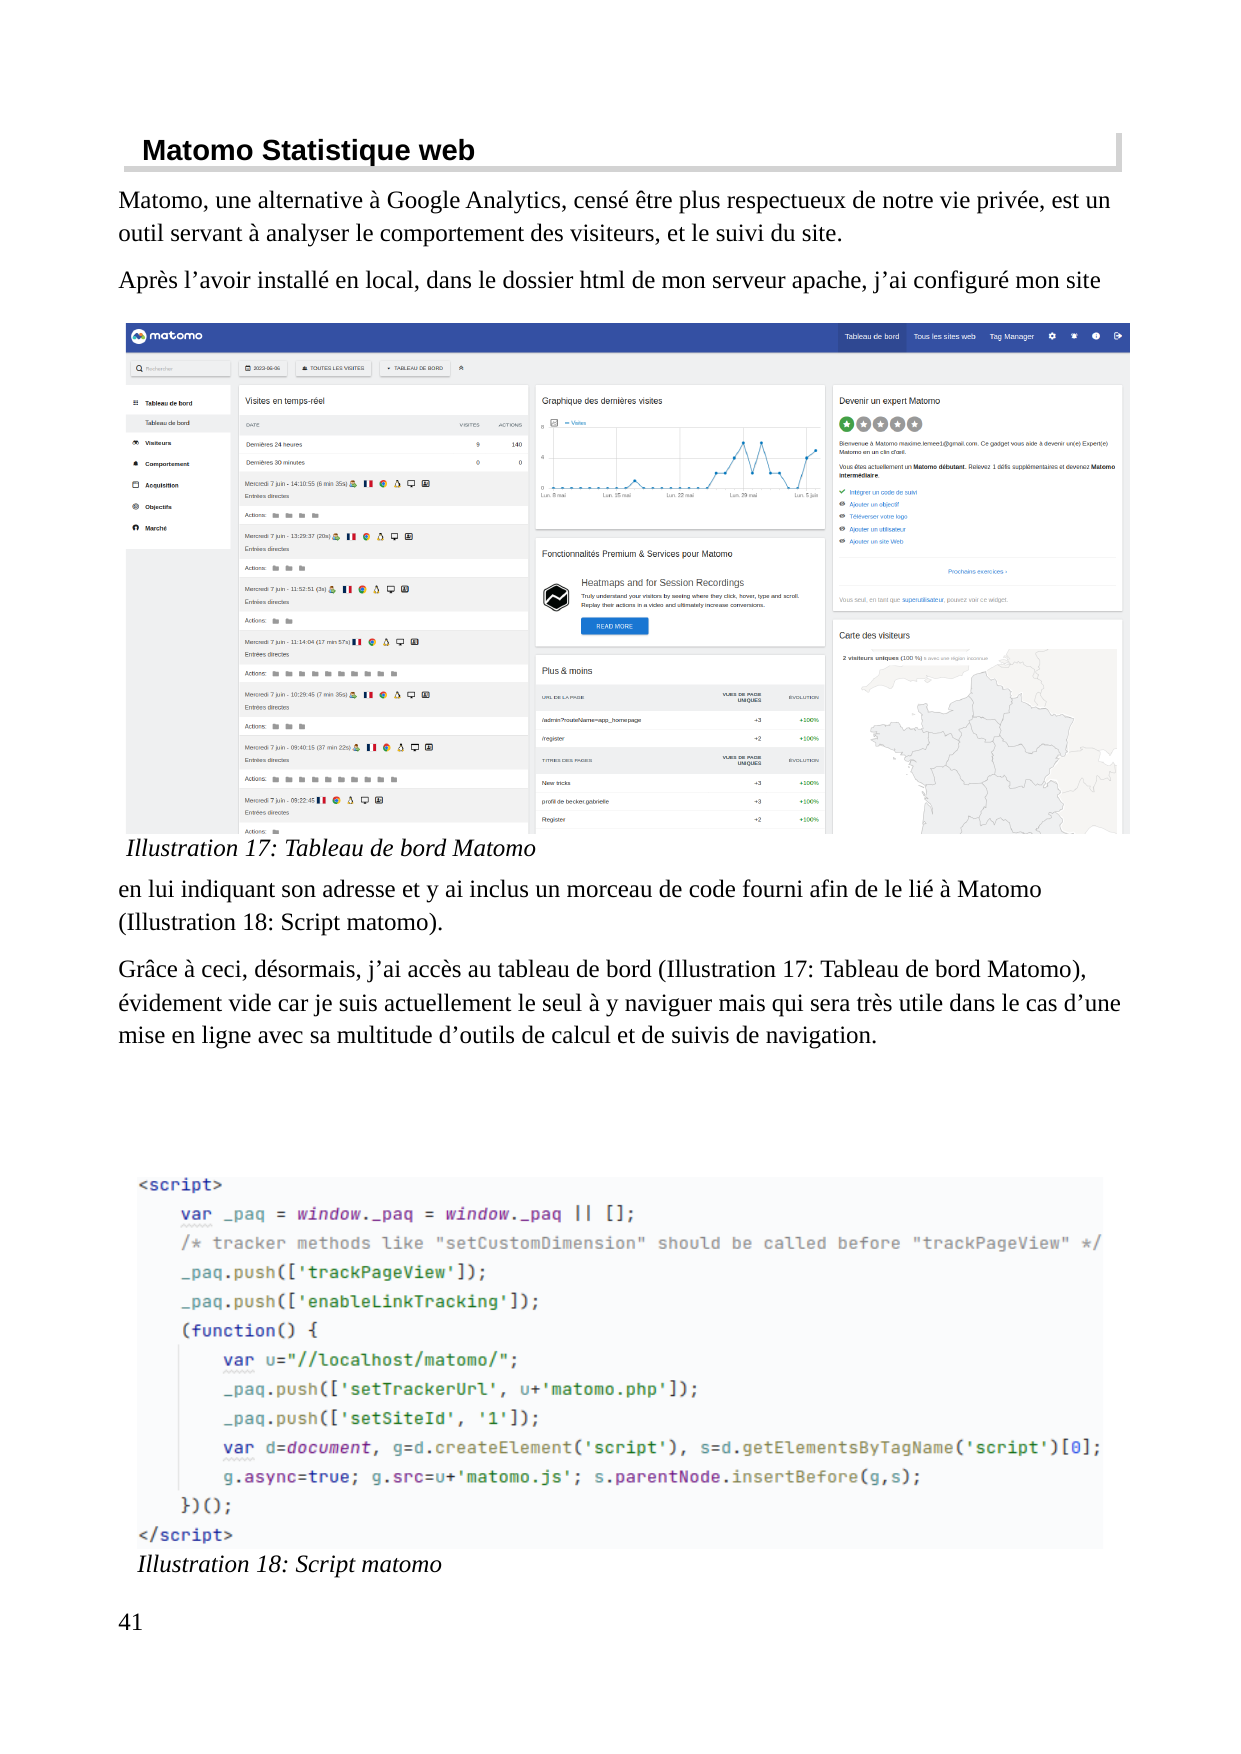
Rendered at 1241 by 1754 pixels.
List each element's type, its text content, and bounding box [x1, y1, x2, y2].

subtitle Matomo Statistique web [118, 133, 1116, 166]
text Illustration 17: Tableau de bord Matomo [126, 834, 1130, 862]
picture [125, 323, 1130, 834]
picture [137, 1177, 1104, 1549]
text Après l’avoir installé en local, dans le dossier html de mon serveur apache, j’ai configuré mon site en lui indiquant son adresse et y ai inclus un morceau de code fourni afin de le lié à Matomo (Illustration 18: Script matomo). [118, 265, 1122, 936]
text Illustration 18: Script matomo [137, 1549, 1103, 1578]
text Grâce à ceci, désormais, j’ai accès au tableau de bord (Illustration 17: Tableau de bord Matomo), évidement vide car je suis actuellement le seul à y naviguer mais qui sera très utile dans le cas d’une mise en ligne avec sa multitude d’outils de calcul et de suivis de navigation. [118, 954, 1122, 1049]
text Matomo, une alternative à Google Analytics, censé être plus respectueux de notre vie privée, est un outil servant à analyser le comportement des visiteurs, et le suivi du site. [118, 185, 1122, 246]
text [126, 311, 1130, 323]
